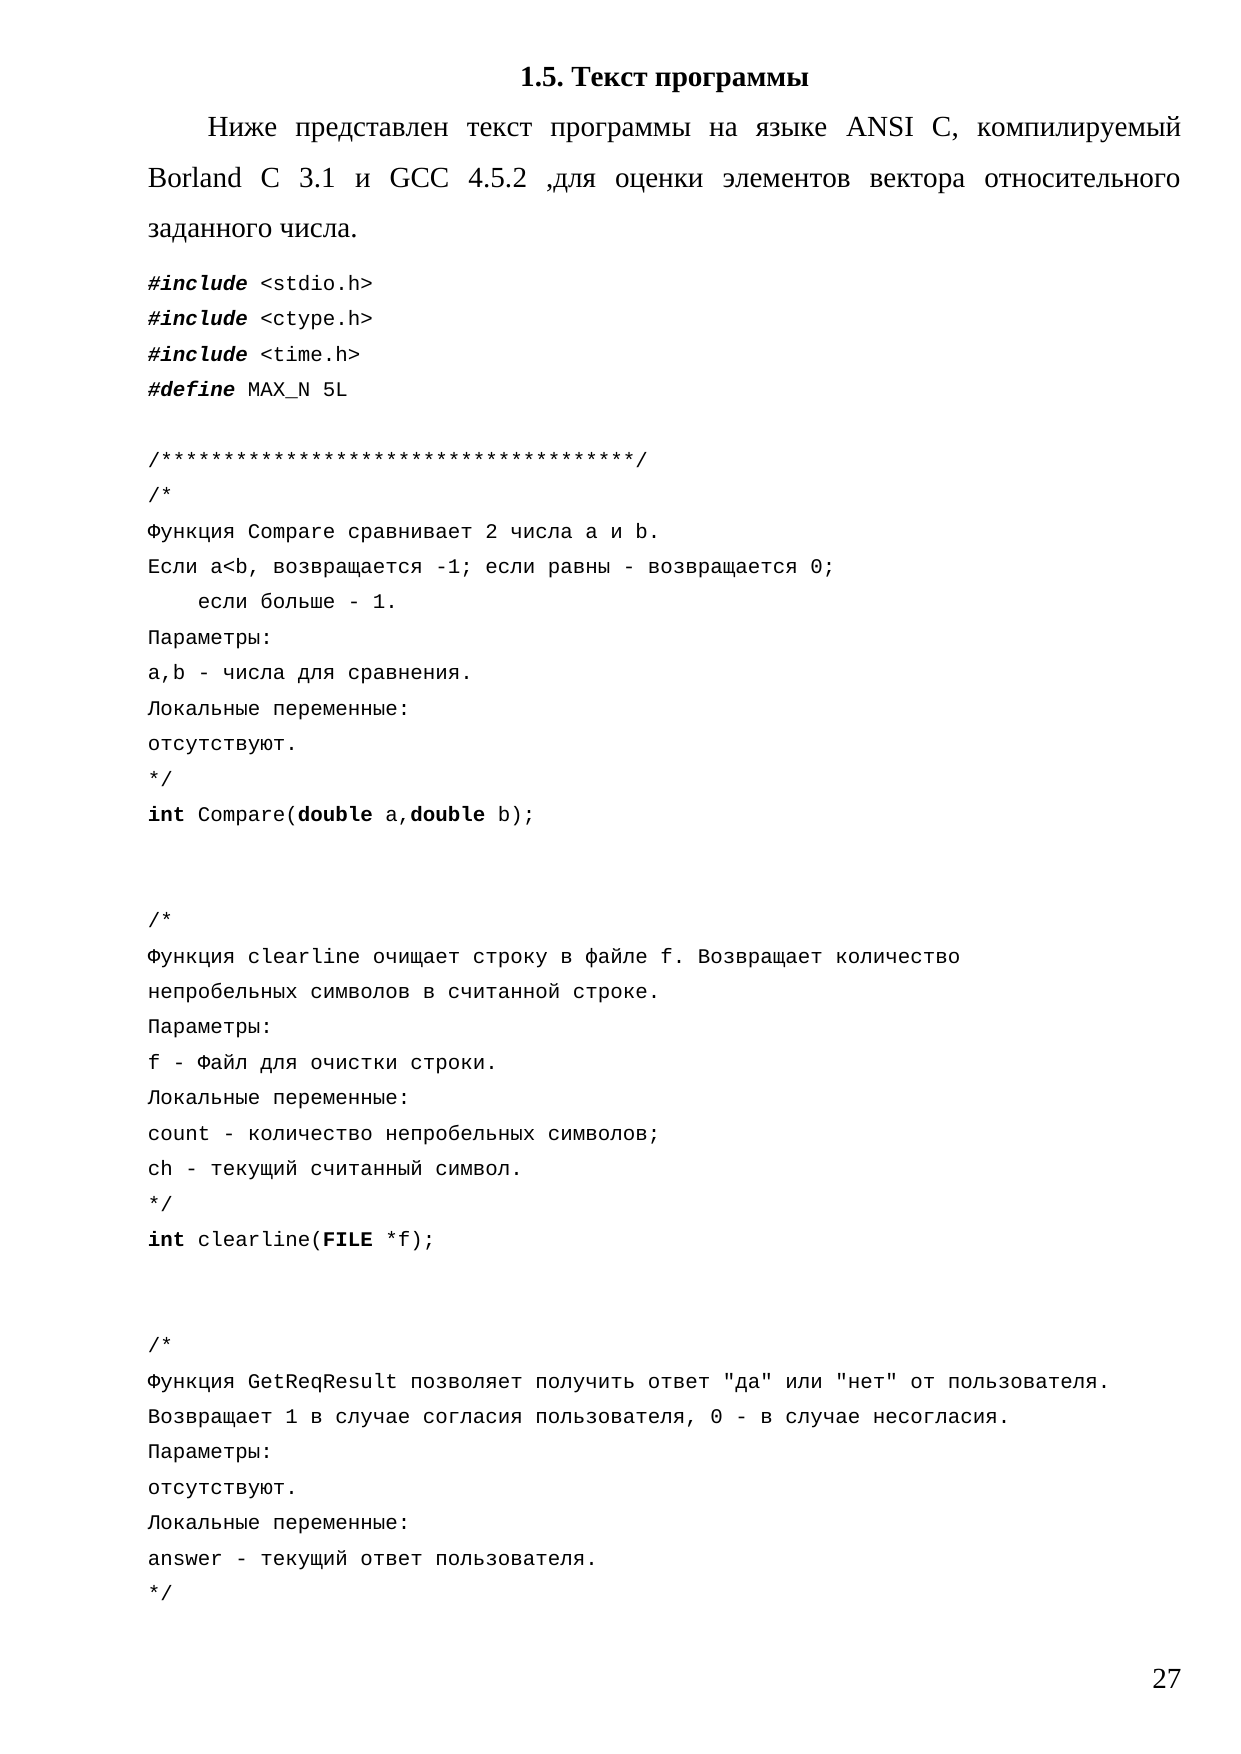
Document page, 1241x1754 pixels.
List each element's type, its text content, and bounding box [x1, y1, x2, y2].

text Параметры: [148, 627, 1181, 651]
text отсутствуют. [148, 1477, 1181, 1501]
text Функция clearline очищает строку в файле f. Возвращает количество [148, 946, 1181, 969]
text Параметры: [148, 1442, 1181, 1465]
text a,b - числа для сравнения. [148, 662, 1181, 686]
text */ [148, 1583, 1181, 1607]
text Ниже представлен текст программы на языке ANSI C, компилируемый Borland C 3.1 и GCC 4.5.2 ,для оценки элементов вектора относительного заданного числа. [148, 109, 1181, 243]
text /* [148, 910, 1181, 934]
text /* [148, 485, 1181, 509]
text отсутствуют. [148, 733, 1181, 757]
text Локальные переменные: [148, 1087, 1181, 1111]
text ch - текущий считанный символ. [148, 1158, 1181, 1182]
text Возвращает 1 в случае согласия пользователя, 0 - в случае несогласия. [148, 1406, 1181, 1430]
text #include <time.h> [148, 344, 1181, 367]
subtitle 1.5. Текст программы [207, 59, 1122, 93]
text #include <stdio.h> [148, 273, 1181, 296]
text Если a<b, возвращается -1; если равны - возвращается 0; [148, 556, 1181, 580]
text answer - текущий ответ пользователя. [148, 1548, 1181, 1571]
text Параметры: [148, 1017, 1181, 1040]
text count - количество непробельных символов; [148, 1123, 1181, 1146]
text /**************************************/ [148, 450, 1181, 473]
text #define MAX_N 5L [148, 379, 1181, 403]
text Локальные переменные: [148, 698, 1181, 721]
text если больше - 1. [148, 592, 1181, 615]
text int Compare(double a,double b); [148, 804, 1181, 828]
text */ [148, 1194, 1181, 1217]
text непробельных символов в считанной строке. [148, 981, 1181, 1005]
text Функция GetReqResult позволяет получить ответ "да" или "нет" от пользователя. [148, 1371, 1181, 1394]
text */ [148, 769, 1181, 792]
text #include <ctype.h> [148, 308, 1181, 332]
text f - Файл для очистки строки. [148, 1052, 1181, 1076]
text Локальные переменные: [148, 1512, 1181, 1536]
text /* [148, 1335, 1181, 1359]
text int clearline(FILE *f); [148, 1229, 1181, 1253]
text Функция Compare сравнивает 2 числа a и b. [148, 521, 1181, 544]
